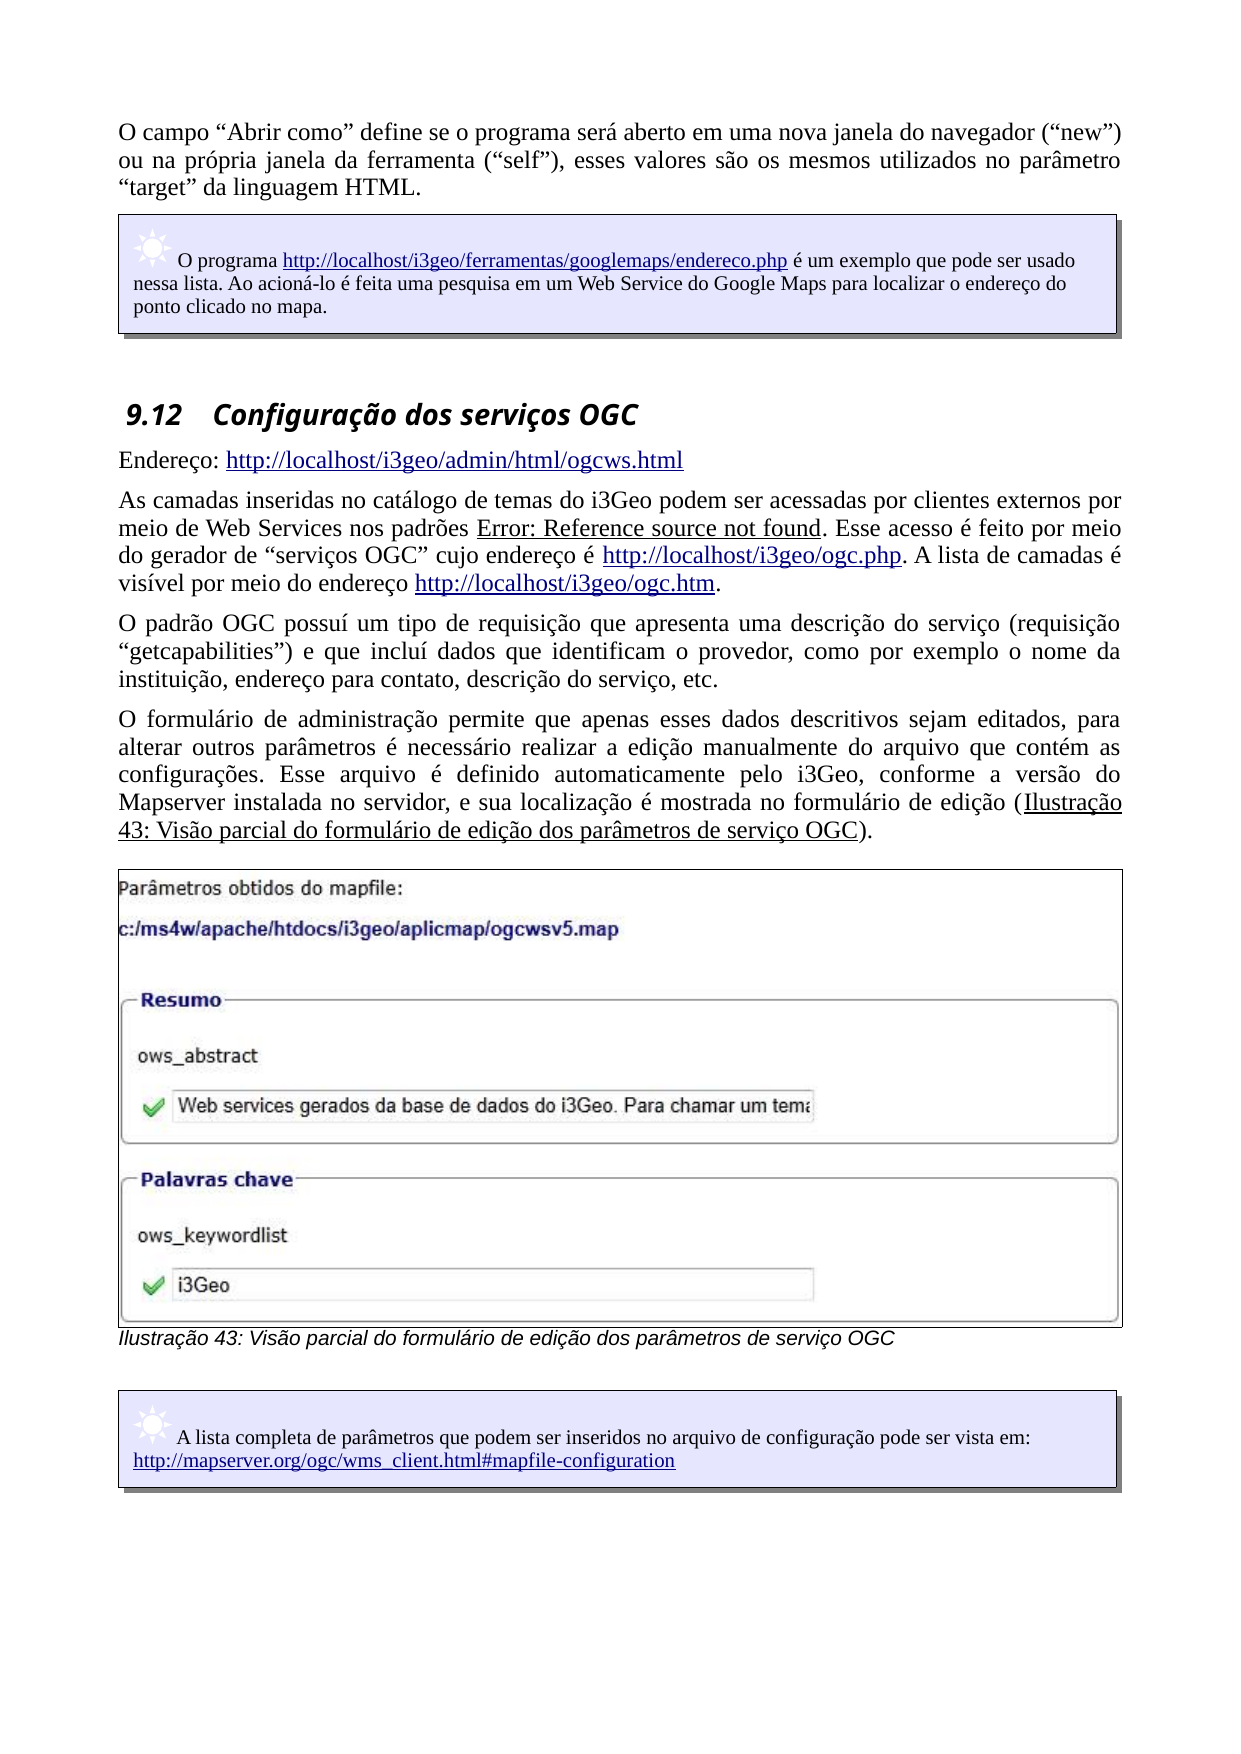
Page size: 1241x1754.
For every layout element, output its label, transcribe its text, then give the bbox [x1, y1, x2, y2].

picture [149, 1436, 156, 1445]
text O programa http://localhost/i3geo/ferramentas/googlemaps/endereco.php é um exemplo que pode ser usado nessa lista. Ao acioná-lo é feita uma pesquisa em um Web Service do Google Maps para localizar o endereço do ponto clicado no mapa. [119, 215, 1116, 333]
text Endereço: http://localhost/i3geo/admin/html/ogcws.html [118, 446, 1122, 474]
picture [149, 259, 156, 268]
picture [133, 245, 141, 251]
picture [149, 228, 156, 237]
text O formulário de administração permite que apenas esses dados descritivos sejam editados, para alterar outros parâmetros é necessário realizar a edição manualmente do arquivo que contém as configurações. Esse arquivo é definido automaticamente pelo i3Geo, conforme a versão do Mapserver instalada no servidor, e sua localização é mostrada no formulário de edição (Ilustração 43: Visão parcial do formulário de edição dos parâmetros de serviço OGC). [118, 705, 1122, 844]
picture [119, 870, 1122, 1327]
subtitle Configuração dos serviços OGC [118, 394, 1122, 433]
picture [138, 234, 167, 262]
picture [138, 1405, 167, 1439]
text O padrão OGC possuí um tipo de requisição que apresenta uma descrição do serviço (requisição “getcapabilities”) e que incluí dados que identificam o provedor, como por exemplo o nome da instituição, endereço para contato, descrição do serviço, etc. [118, 609, 1122, 693]
picture [164, 245, 173, 251]
text Ilustração 43: Visão parcial do formulário de edição dos parâmetros de serviço OGC [118, 1328, 1122, 1350]
text O campo “Abrir como” define se o programa será aberto em uma nova janela do navegador (“new”) ou na própria janela da ferramenta (“self”), esses valores são os mesmos utilizados no parâmetro “target” da linguagem HTML. [118, 118, 1122, 201]
text A lista completa de parâmetros que podem ser inseridos no arquivo de configuração pode ser vista em: http://mapserver.org/ogc/wms_client.html#mapfile-configuration [119, 1391, 1116, 1487]
text As camadas inseridas no catálogo de temas do i3Geo podem ser acessadas por clientes externos por meio de Web Services nos padrões Erro: Origem da referência não encontrada. Esse acesso é feito por meio do gerador de “serviços OGC” cujo endereço é http://localhost/i3geo/ogc.php. A lista de camadas é visível por meio do endereço http://localhost/i3geo/ogc.htm. [118, 486, 1122, 597]
picture [133, 1421, 141, 1428]
picture [164, 1421, 173, 1428]
picture [138, 254, 147, 262]
